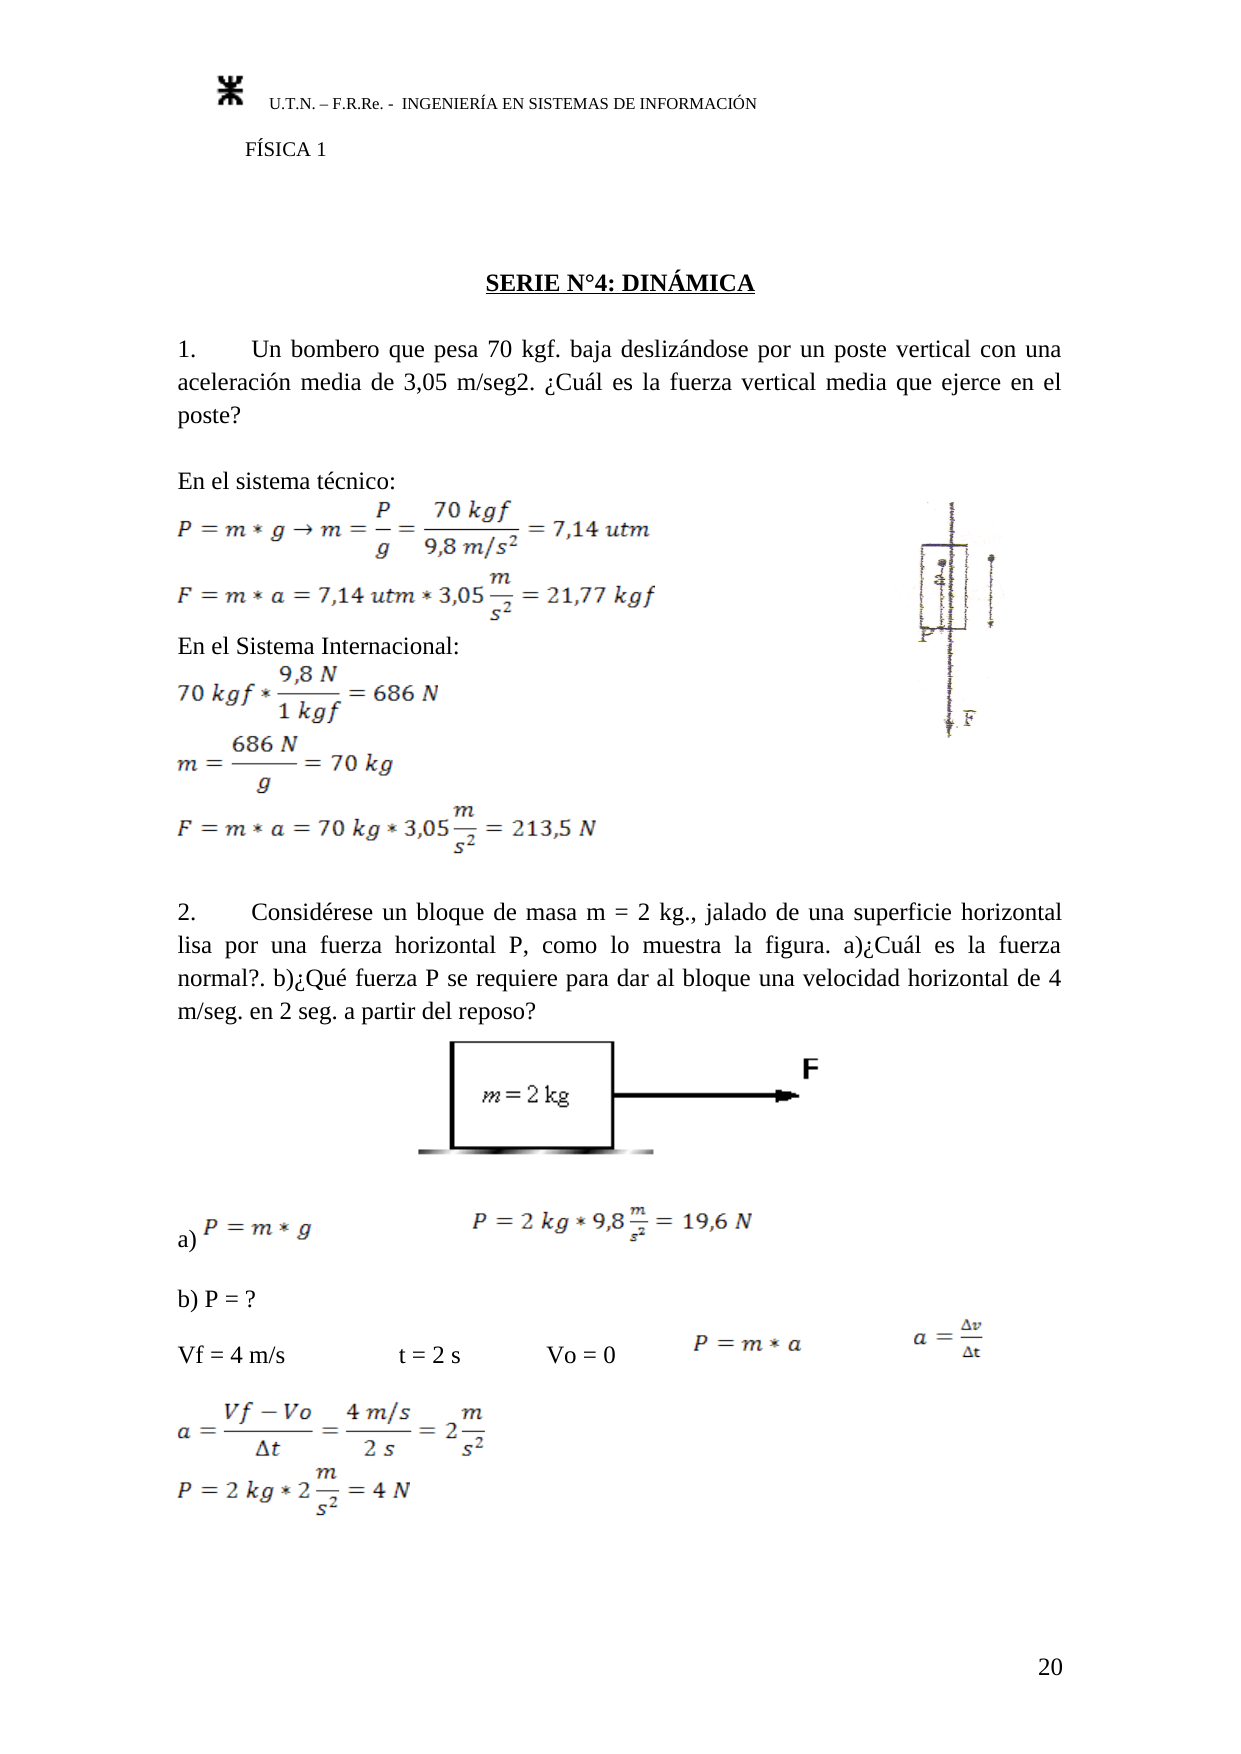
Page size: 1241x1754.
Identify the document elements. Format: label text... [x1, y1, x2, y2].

text a) [177, 1204, 1063, 1276]
picture [177, 1465, 410, 1522]
text 2. Considérese un bloque de masa m = 2 kg., jalado de una superficie horizontal lisa por una fuerza horizontal P, como lo muestra la figura. a)¿Cuál es la fuerza normal?. b)¿Qué fuerza P se requiere para dar al bloque una velocidad horizontal de 4 m/seg. en 2 seg. a partir del reposo? [177, 897, 1063, 1025]
text Vf = 4 m/s t = 2 s Vo = 0 [177, 1317, 1063, 1392]
picture [177, 499, 651, 567]
picture [913, 1317, 983, 1364]
picture [894, 494, 1005, 746]
text En el Sistema Internacional: [177, 631, 894, 659]
text b) P = ? [177, 1284, 1063, 1313]
picture [693, 1329, 802, 1364]
picture [177, 570, 655, 627]
picture [472, 1204, 752, 1248]
text En el sistema técnico: [177, 466, 1063, 495]
picture [177, 733, 393, 800]
picture [203, 1213, 313, 1248]
picture [177, 663, 438, 730]
picture [177, 1400, 487, 1461]
picture [177, 803, 596, 860]
text SERIE N°4: DINÁMICA [177, 268, 1063, 297]
text [1005, 631, 1063, 659]
text 1. Un bombero que pesa 70 kgf. baja deslizándose por un poste vertical con una aceleración media de 3,05 m/seg2. ¿Cuál es la fuerza vertical media que ejerce en el poste? [177, 334, 1063, 429]
